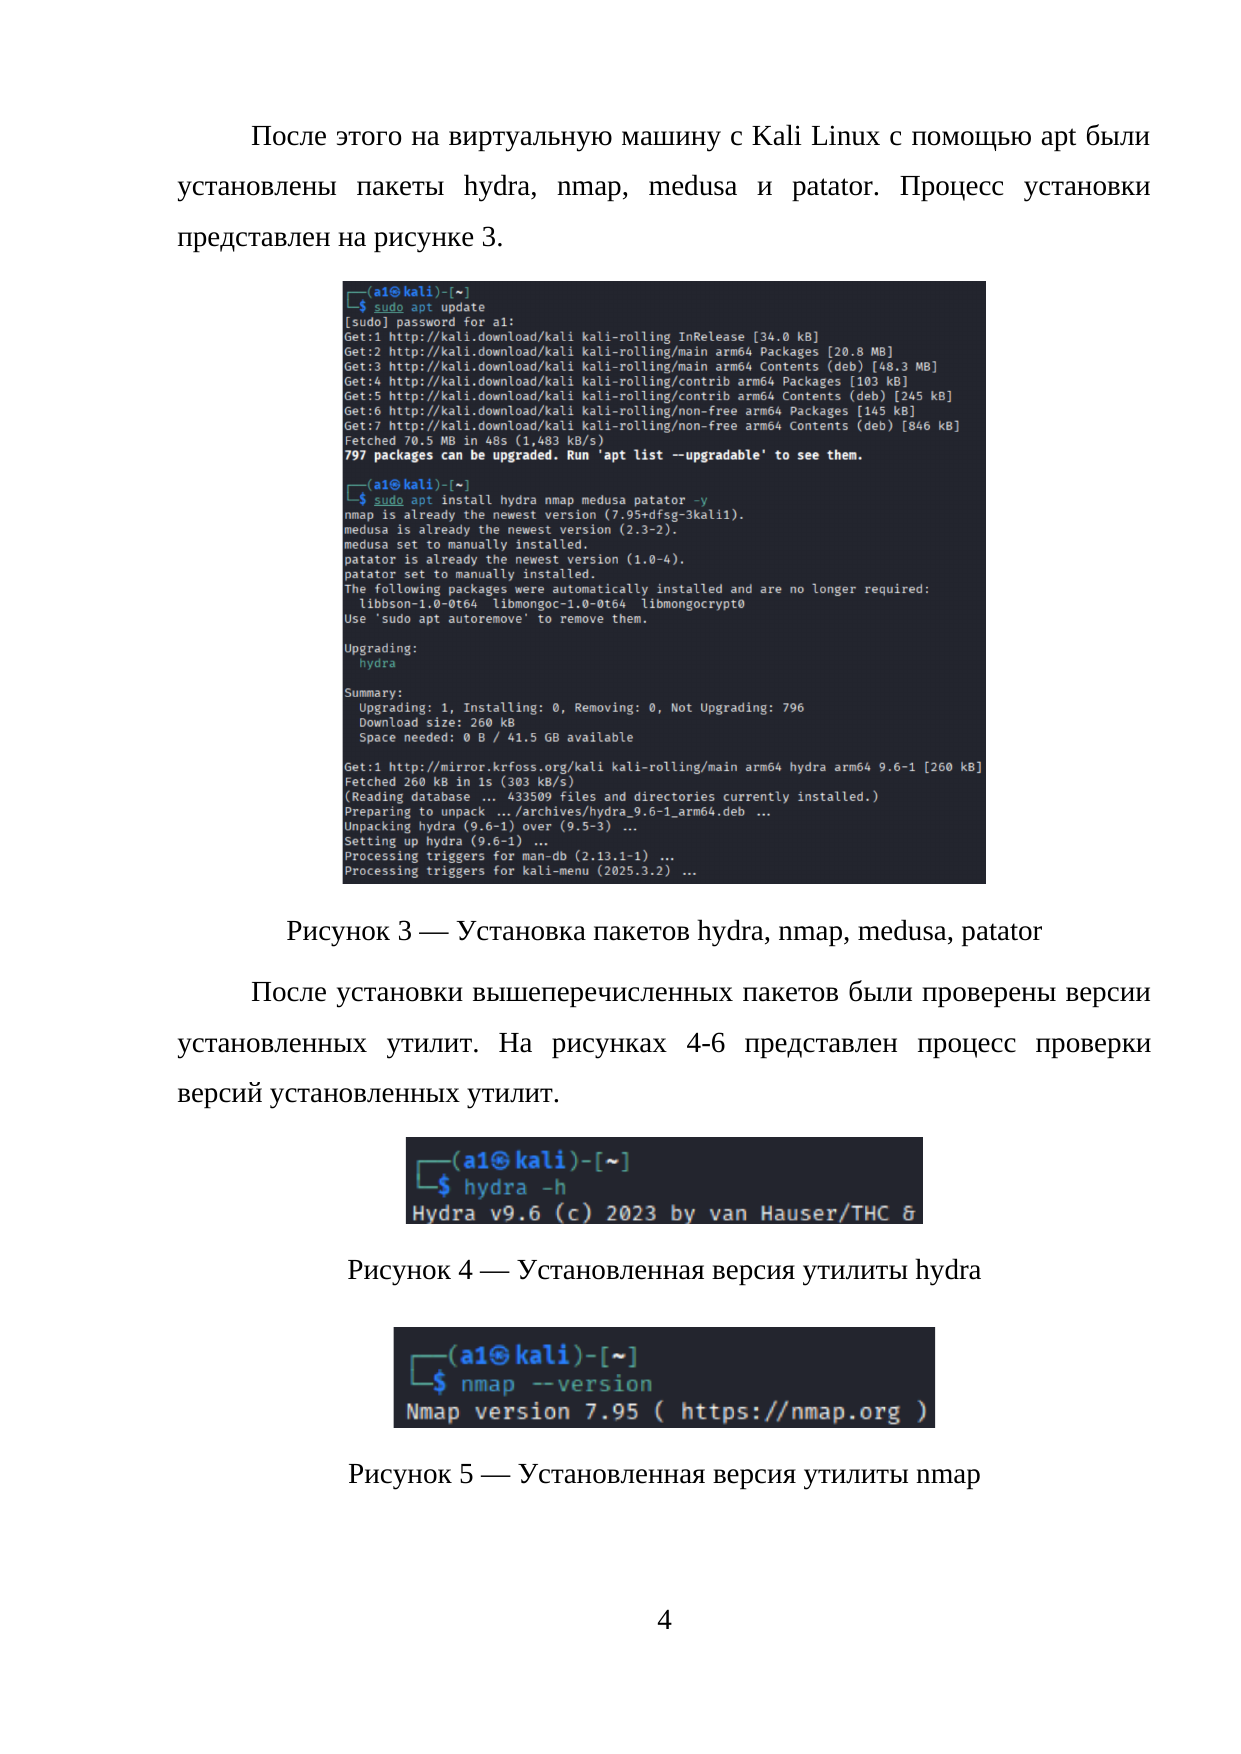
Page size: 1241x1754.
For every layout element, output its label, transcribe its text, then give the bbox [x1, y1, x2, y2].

picture [393, 1327, 936, 1428]
text Рисунок 4 — Установленная версия утилиты hydra [319, 1138, 1009, 1286]
text После этого на виртуальную машину с Kali Linux с помощью apt были установлены пакеты hydra, nmap, medusa и patator. Процесс установки представлен на рисунке 3. [177, 118, 1152, 252]
text Рисунок 5 — Установленная версия утилиты nmap [326, 1327, 1003, 1490]
text Рисунок 3 — Установка пакетов hydra, nmap, medusa, patator [177, 282, 1152, 947]
text После установки вышеперечисленных пакетов были проверены версии установленных утилит. На рисунках 4-6 представлен процесс проверки версий установленных утилит. [177, 974, 1152, 1108]
picture [405, 1137, 923, 1224]
picture [342, 281, 986, 884]
